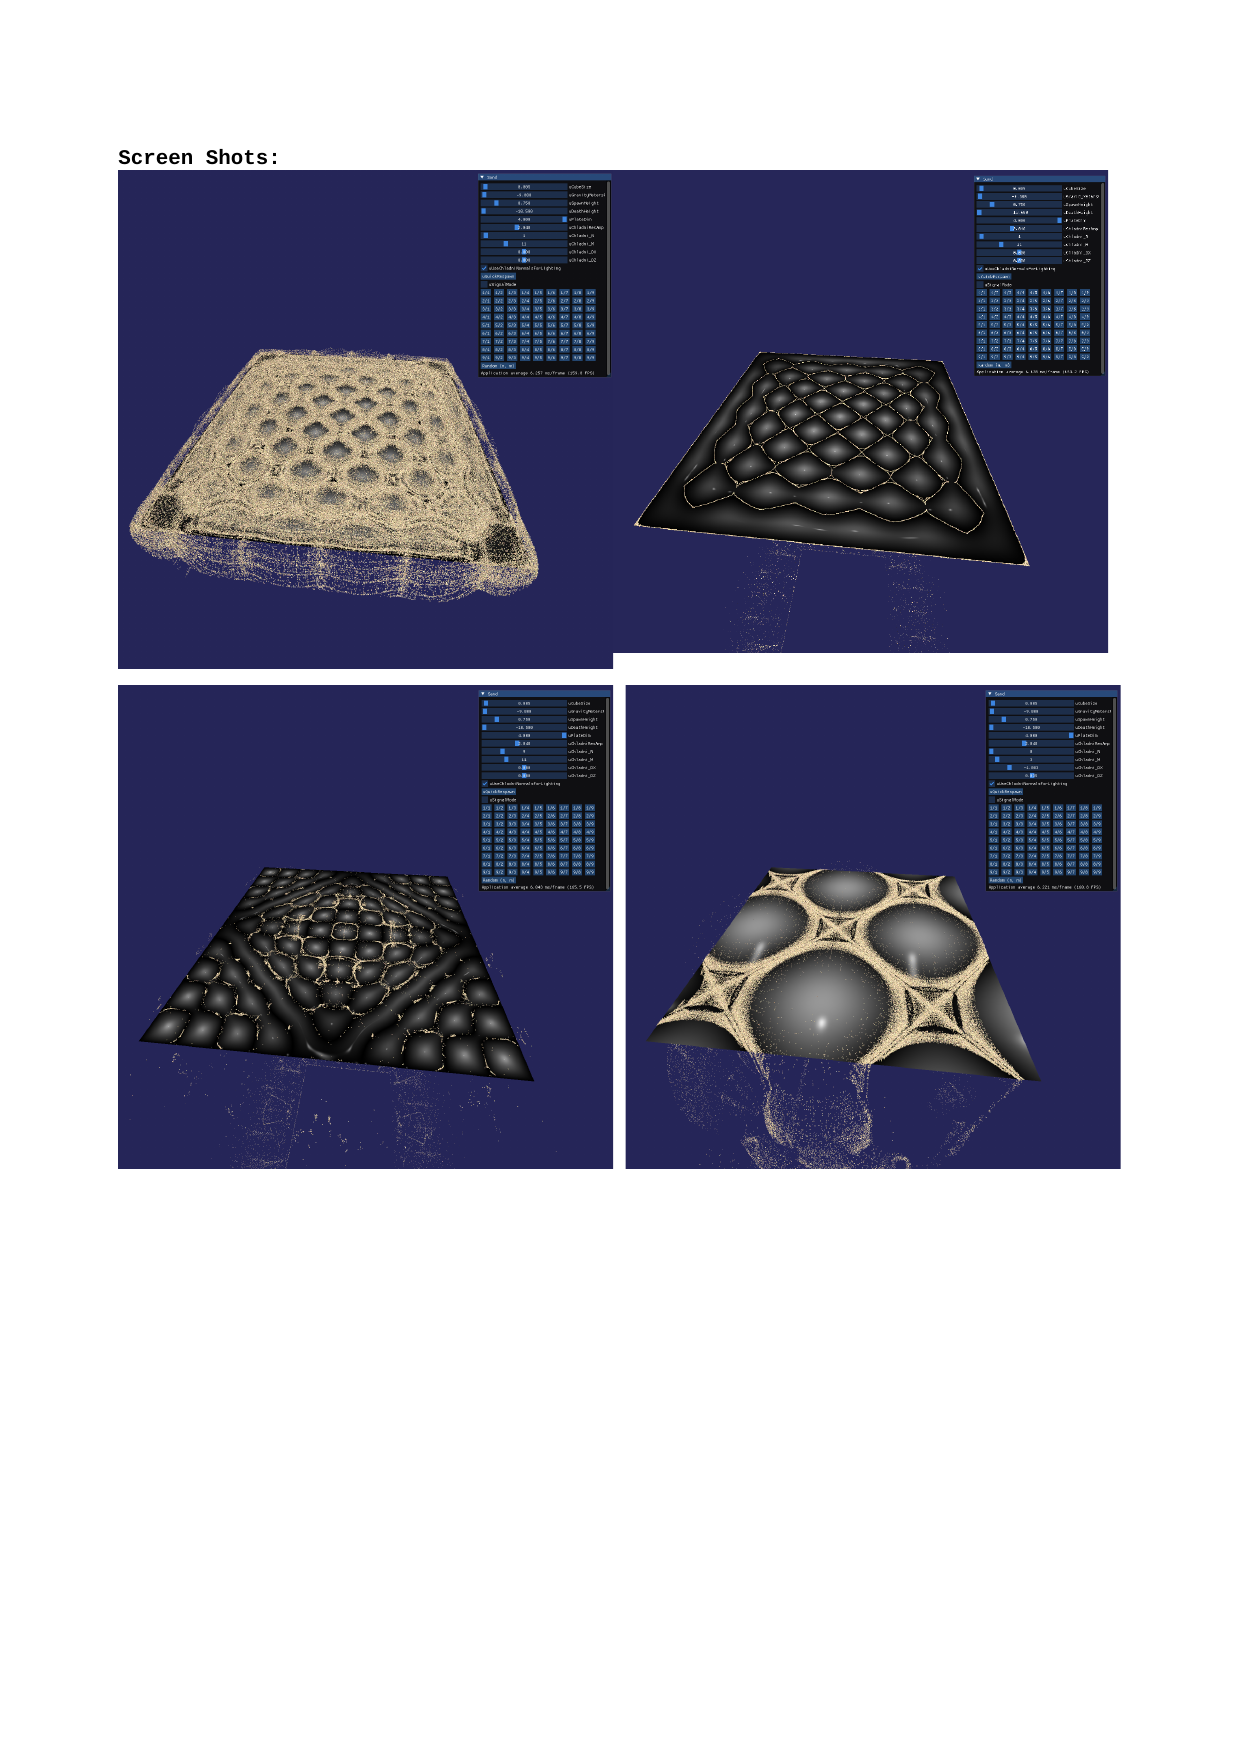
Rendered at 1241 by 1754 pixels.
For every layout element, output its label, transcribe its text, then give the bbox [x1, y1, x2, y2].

text Screen Shots: [118, 147, 1122, 171]
